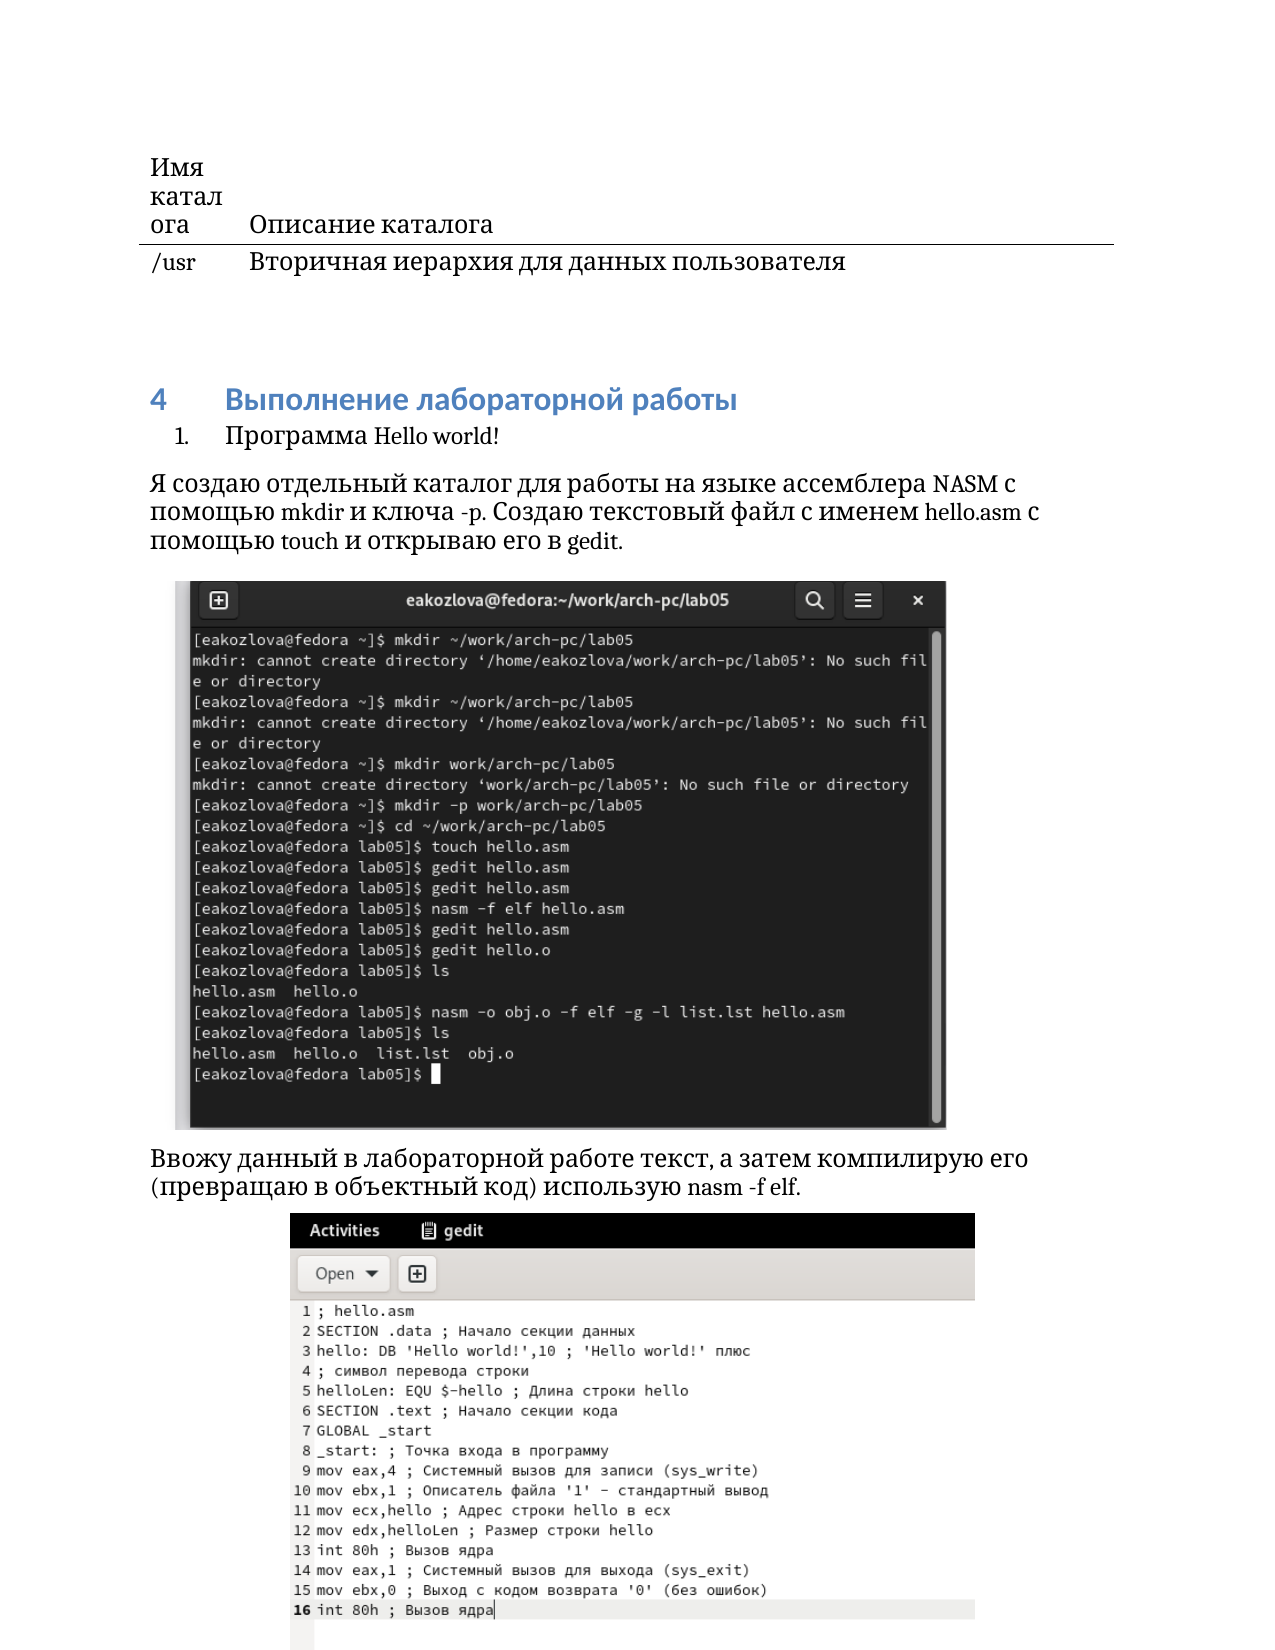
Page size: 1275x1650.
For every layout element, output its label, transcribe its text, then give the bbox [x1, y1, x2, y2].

list Программа Hello world! [175, 422, 1125, 451]
text Ввожу данный в лабораторной работе текст, а затем компилирую его (превращаю в объектный код) использую nasm -f elf. [150, 1144, 1125, 1202]
table_header Описание каталога [238, 150, 1114, 244]
table_cell Вторичная иерархия для данных пользователя [238, 245, 1114, 280]
text Я создаю отдельный каталог для работы на языке ассемблера NASM с помощью mkdir и ключа -p. Создаю текстовый файл с именем hello.asm с помощью touch и открываю его в gedit. [150, 469, 1125, 556]
subtitle 4 Выполнение лабораторной работы [150, 377, 1125, 418]
table_cell /usr [139, 245, 238, 280]
table_header Имя каталога [139, 150, 238, 244]
